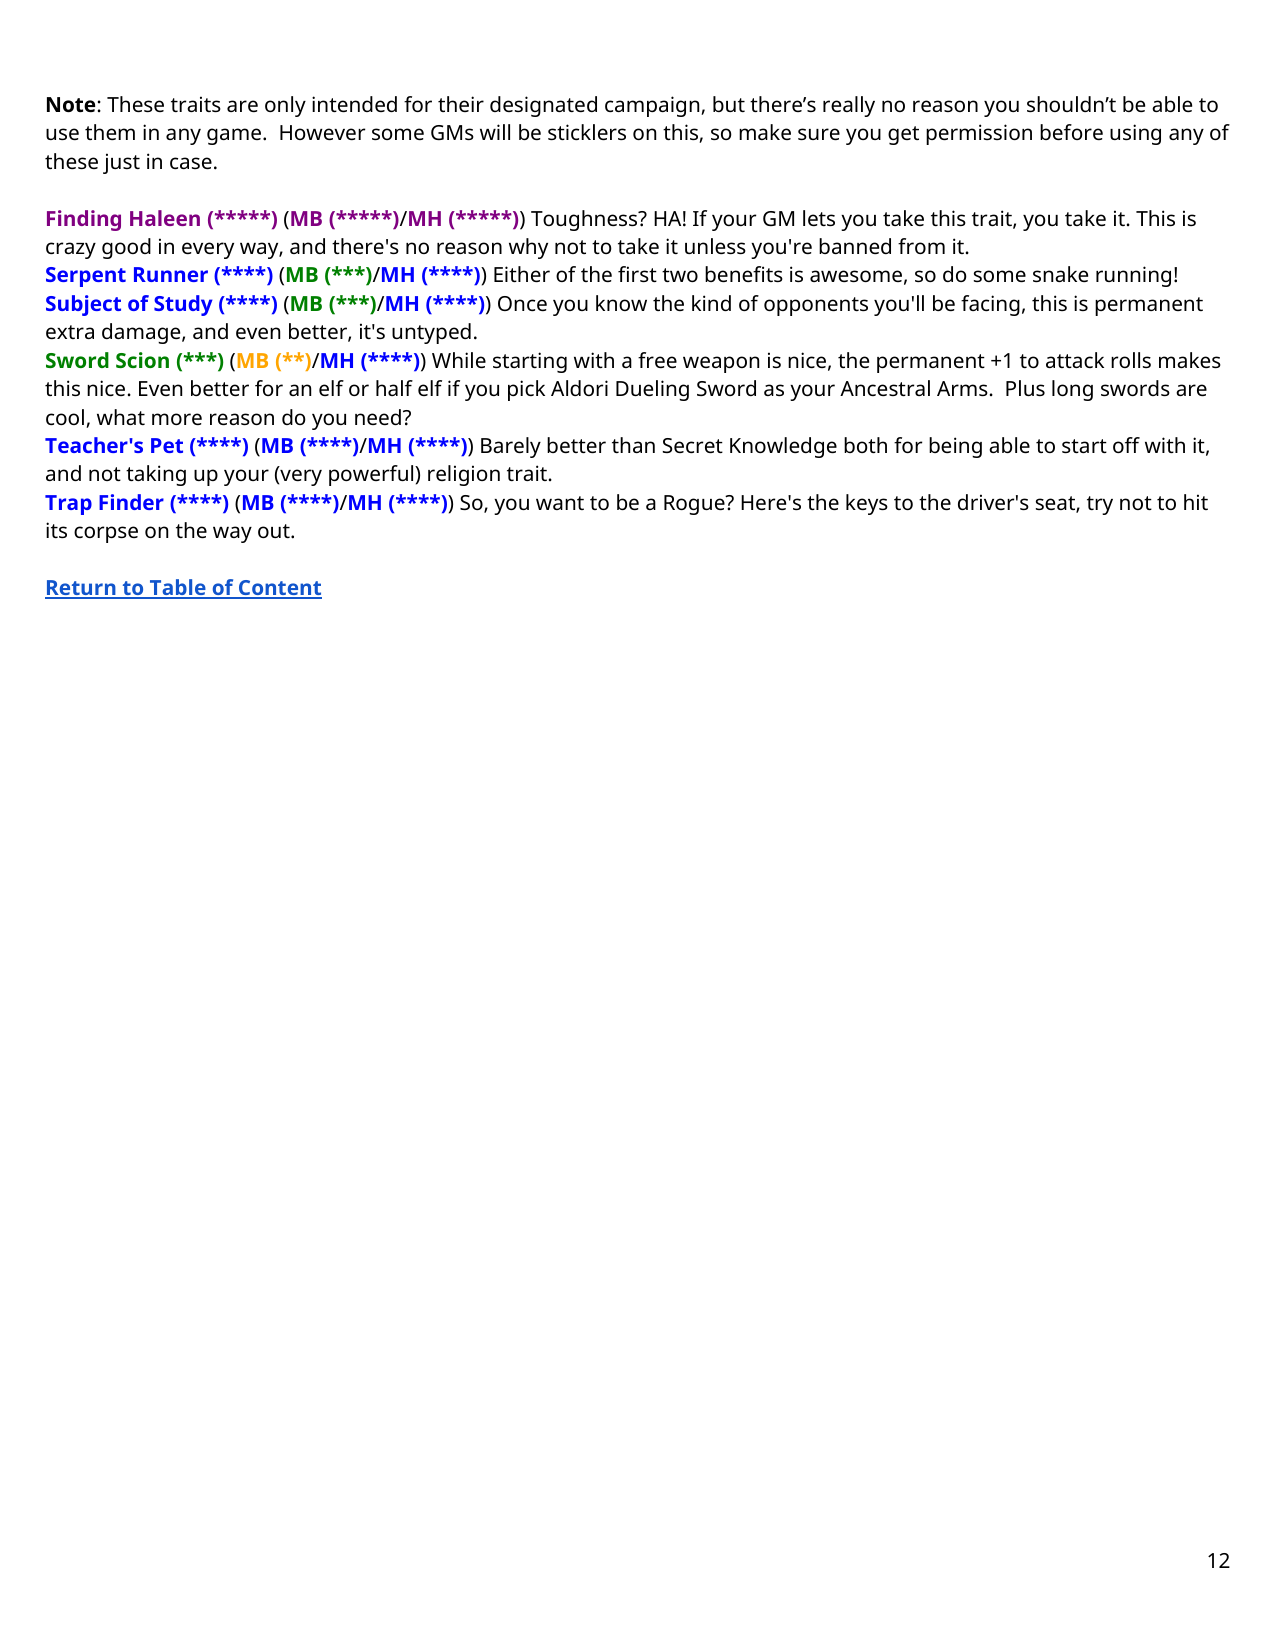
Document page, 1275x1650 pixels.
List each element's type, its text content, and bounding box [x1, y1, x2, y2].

text Note: These traits are only intended for their designated campaign, but there’s really no reason you shouldn’t be able to use them in any game. However some GMs will be sticklers on this, so make sure you get permission before using any of these just in case. [45, 90, 1230, 175]
text Trap Finder (****) (MB (****)/MH (****)) So, you want to be a Rogue? Here's the keys to the driver's seat, try not to hit its corpse on the way out. [45, 488, 1230, 545]
text Serpent Runner (****) (MB (***)/MH (****)) Either of the first two benefits is awesome, so do some snake running! [45, 261, 1230, 289]
text Teacher's Pet (****) (MB (****)/MH (****)) Barely better than Secret Knowledge both for being able to start off with it, and not taking up your (very powerful) religion trait. [45, 431, 1230, 488]
text Sword Scion (***) (MB (**)/MH (****)) While starting with a free weapon is nice, the permanent +1 to attack rolls makes this nice. Even better for an elf or half elf if you pick Aldori Dueling Sword as your Ancestral Arms. Plus long swords are cool, what more reason do you need? [45, 346, 1230, 431]
text Finding Haleen (*****) (MB (*****)/MH (*****)) Toughness? HA! If your GM lets you take this trait, you take it. This is crazy good in every way, and there's no reason why not to take it unless you're banned from it. [45, 204, 1230, 261]
text Return to Table of Content [45, 573, 1230, 602]
text Subject of Study (****) (MB (***)/MH (****)) Once you know the kind of opponents you'll be facing, this is permanent extra damage, and even better, it's untyped. [45, 289, 1230, 346]
